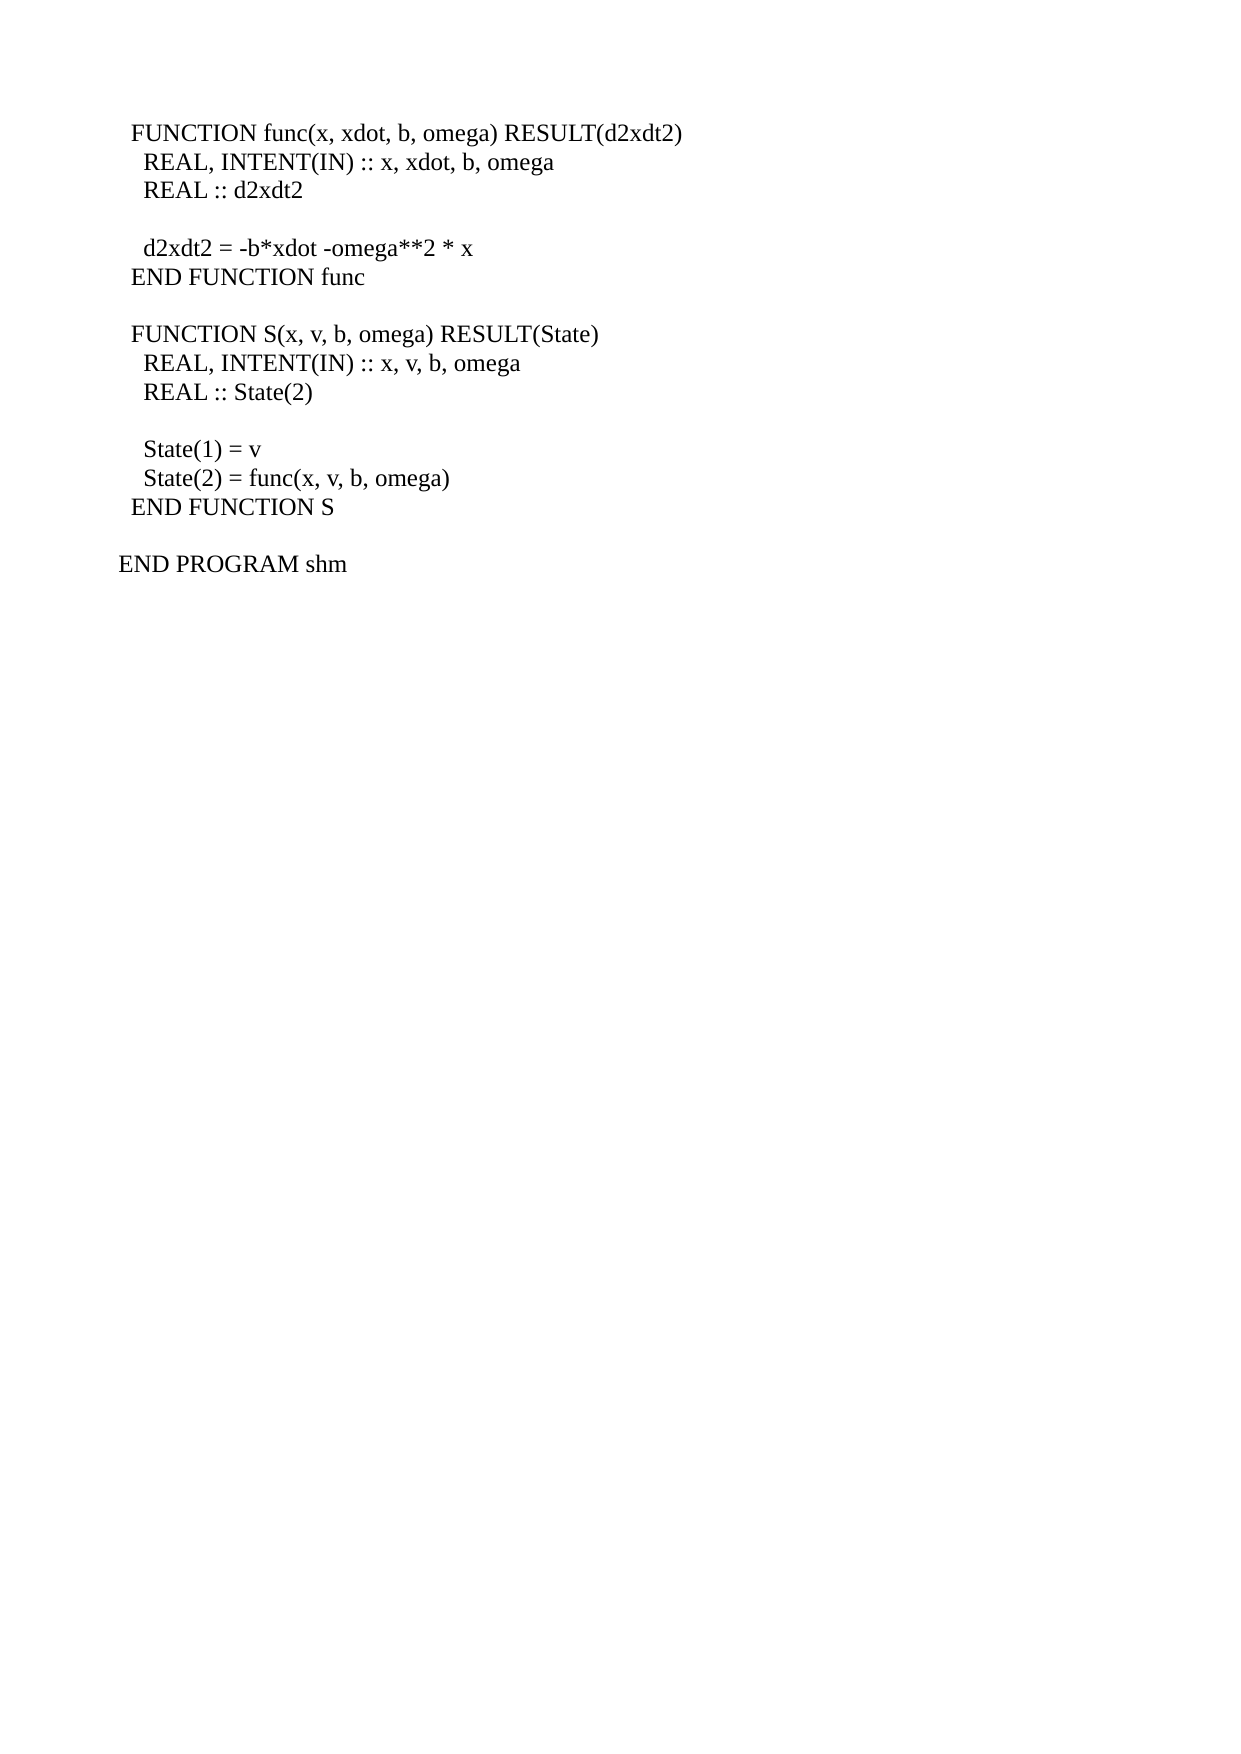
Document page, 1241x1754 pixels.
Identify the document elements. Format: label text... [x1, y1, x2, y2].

text REAL, INTENT(IN) :: x, v, b, omega [118, 348, 1122, 377]
text END FUNCTION S [118, 492, 1122, 521]
text REAL :: d2xdt2 [118, 176, 1122, 204]
text State(2) = func(x, v, b, omega) [118, 463, 1122, 492]
text FUNCTION func(x, xdot, b, omega) RESULT(d2xdt2) [118, 118, 1122, 147]
text REAL :: State(2) [118, 377, 1122, 406]
text d2xdt2 = -b*xdot -omega**2 * x [118, 233, 1122, 262]
text END PROGRAM shm [118, 549, 1122, 578]
text State(1) = v [118, 434, 1122, 463]
text FUNCTION S(x, v, b, omega) RESULT(State) [118, 319, 1122, 348]
text END FUNCTION func [118, 262, 1122, 291]
text REAL, INTENT(IN) :: x, xdot, b, omega [118, 147, 1122, 176]
